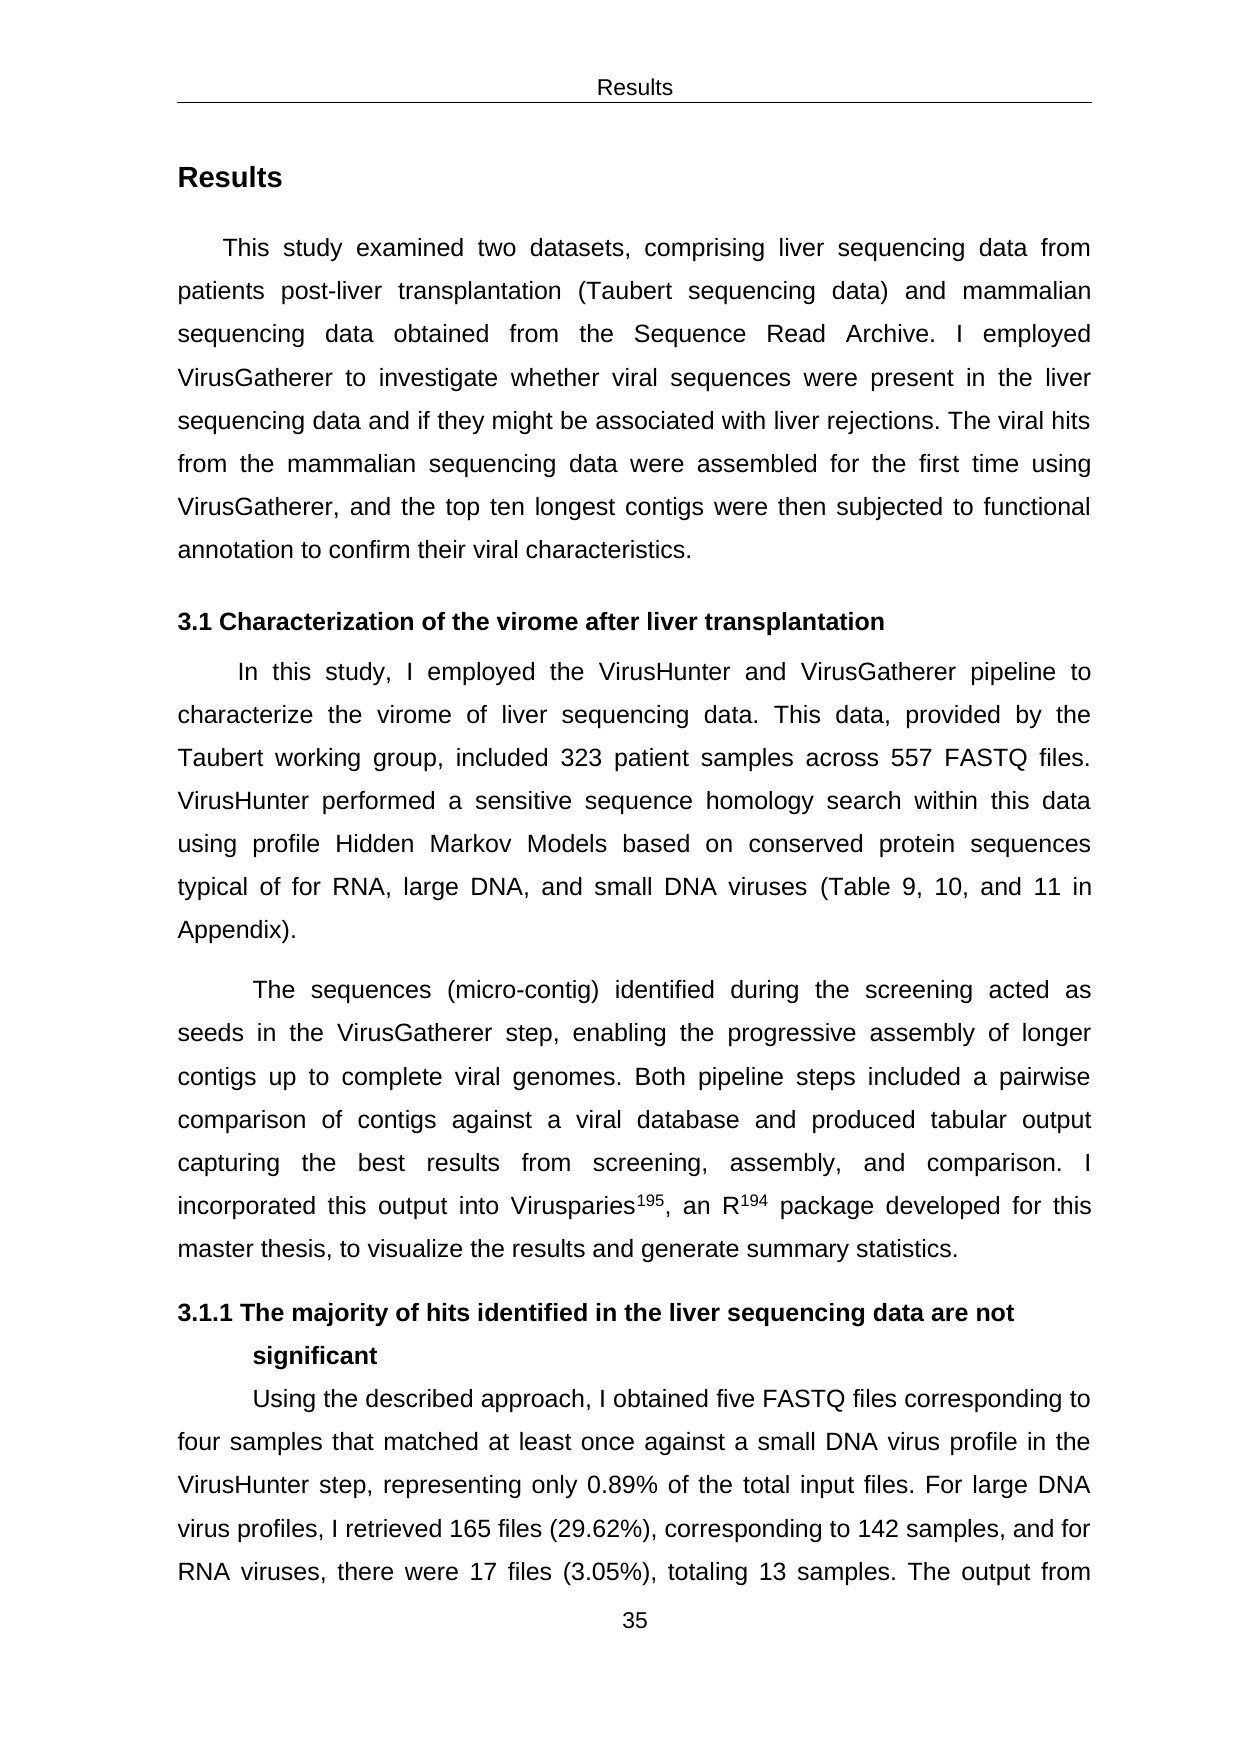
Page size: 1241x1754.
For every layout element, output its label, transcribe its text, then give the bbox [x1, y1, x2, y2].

text In this study, I employed the VirusHunter and VirusGatherer pipeline to characterize the virome of liver sequencing data. This data, provided by the Taubert working group, included 323 patient samples across 557 FASTQ files. VirusHunter performed a sensitive sequence homology search within this data using profile Hidden Markov Models based on conserved protein sequences typical of for RNA, large DNA, and small DNA viruses (Table 9, 10, and 11 in Appendix). [177, 657, 1092, 944]
subtitle Results [177, 160, 1092, 193]
text This study examined two datasets, comprising liver sequencing data from patients post-liver transplantation (Taubert sequencing data) and mammalian sequencing data obtained from the Sequence Read Archive. I employed VirusGatherer to investigate whether viral sequences were present in the liver sequencing data and if they might be associated with liver rejections. The viral hits from the mammalian sequencing data were assembled for the first time using VirusGatherer, and the top ten longest contigs were then subjected to functional annotation to confirm their viral characteristics. [177, 233, 1092, 564]
subtitle 3.1.1 The majority of hits identified in the liver sequencing data are not significant [177, 1298, 1092, 1370]
text Using the described approach, I obtained five FASTQ files corresponding to four samples that matched at least once against a small DNA virus profile in the VirusHunter step, representing only 0.89% of the total input files. For large DNA virus profiles, I retrieved 165 files (29.62%), corresponding to 142 samples, and for RNA viruses, there were 17 files (3.05%), totaling 13 samples. The output from [177, 1384, 1092, 1586]
subtitle 3.1 Characterization of the virome after liver transplantation [177, 607, 1092, 636]
text The sequences (micro-contig) identified during the screening acted as seeds in the VirusGatherer step, enabling the progressive assembly of longer contigs up to complete viral genomes. Both pipeline steps included a pairwise comparison of contigs against a viral database and produced tabular output capturing the best results from screening, assembly, and comparison. I incorporated this output into Virusparies195, an R194 package developed for this master thesis, to visualize the results and generate summary statistics. [177, 975, 1092, 1263]
